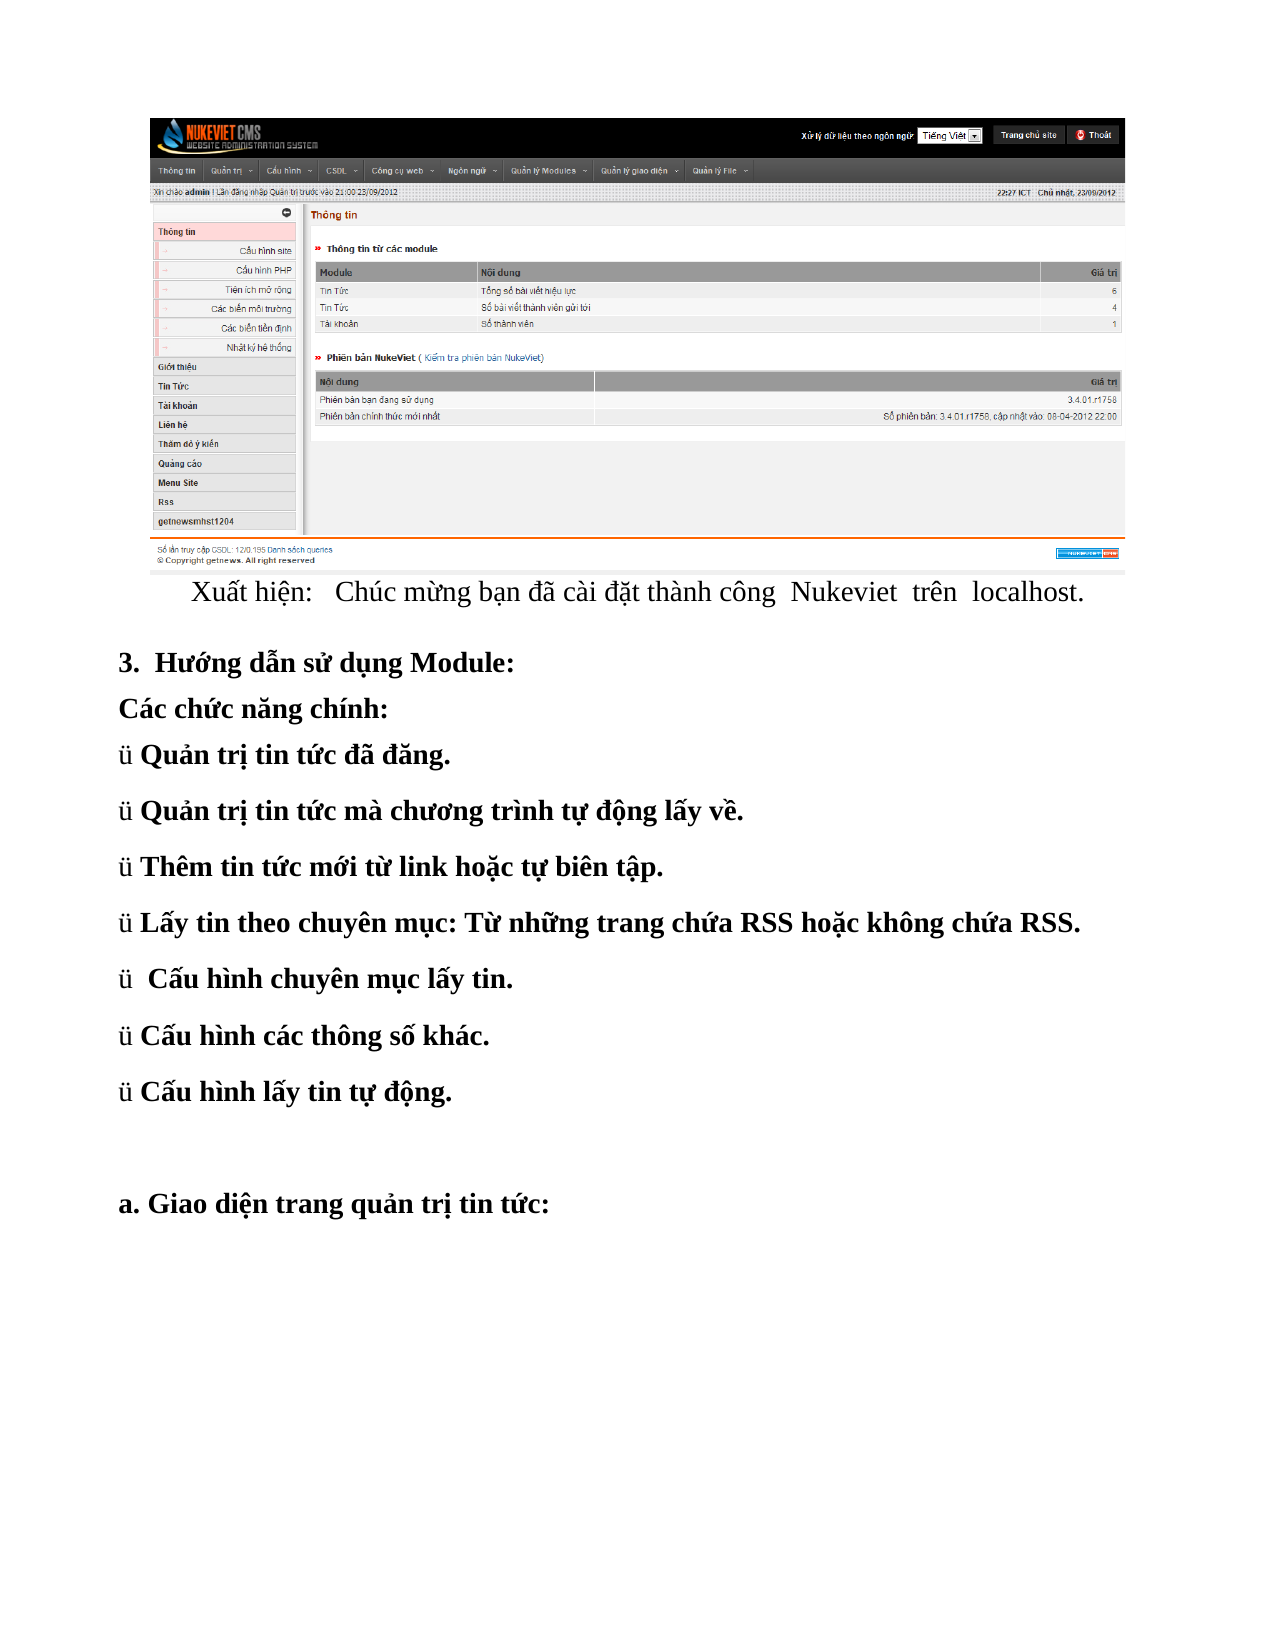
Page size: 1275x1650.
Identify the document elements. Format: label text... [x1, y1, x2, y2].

subtitle 3. Hướng dẫn sử dụng Module: [118, 645, 1157, 679]
text Các chức năng chính: [118, 691, 1157, 725]
text ü Thêm tin tức mới từ link hoặc tự biên tập. [118, 849, 1157, 883]
text ü Cấu hình lấy tin tự động. [118, 1074, 1157, 1107]
text ü Cấu hình các thông số khác. [118, 1018, 1157, 1051]
text a. Giao diện trang quản trị tin tức: [118, 1186, 1157, 1219]
text ü Quản trị tin tức đã đăng. [118, 737, 1157, 771]
text ü Cấu hình chuyên mục lấy tin. [118, 962, 1157, 995]
text ü Lấy tin theo chuyên mục: Từ những trang chứa RSS hoặc không chứa RSS. [118, 906, 1157, 939]
text Xuất hiện: Chúc mừng bạn đã cài đặt thành công Nukeviet trên localhost. [118, 118, 1157, 608]
text ü Quản trị tin tức mà chương trình tự động lấy về. [118, 793, 1157, 827]
